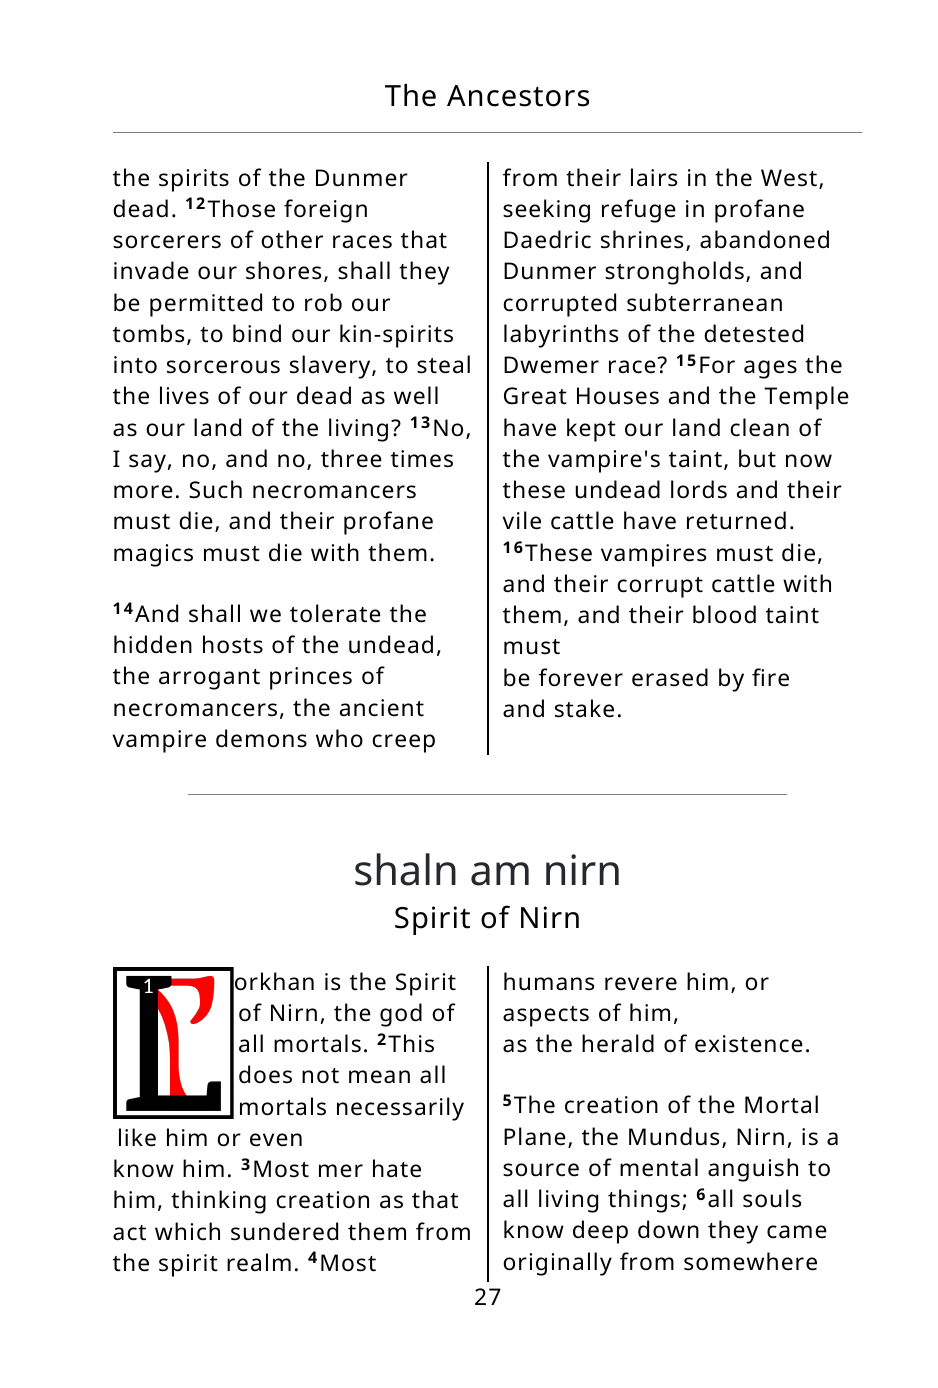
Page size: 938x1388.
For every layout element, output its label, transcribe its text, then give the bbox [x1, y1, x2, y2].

text 5The creation of the Mortal Plane, the Mundus, Nirn, is a source of mental anguish to all living things; 6all souls know deep down they came originally from somewhere [502, 1089, 862, 1277]
subtitle shaln am nirn [112, 841, 862, 897]
picture [113, 967, 234, 1119]
text all mortals. 2This [234, 1028, 472, 1059]
text of Nirn, the god of [234, 997, 472, 1028]
text Spirit of Nirn [112, 897, 862, 937]
text the spirits of the Dunmer dead. 12Those foreign sorcerers of other races that invade our shores, shall they be permitted to rob our tombs, to bind our kin-spirits into sorcerous slavery, to steal the lives of our dead as well as our land of the living? 13No, I say, no, and no, three times more. Such necromancers must die, and their profane magics must die with them. [112, 162, 472, 568]
text orkhan is the Spirit [112, 966, 472, 997]
text 14And shall we tolerate the hidden hosts of the undead, the arrogant princes of necromancers, the ancient vampire demons who creep [112, 598, 472, 754]
text know him. 3Most mer hate him, thinking creation as that act which sundered them from the spirit realm. 4Most [112, 1153, 472, 1278]
text does not mean all [234, 1059, 472, 1091]
text humans revere him, or aspects of him, as the herald of existence. [502, 966, 862, 1059]
text like him or even [112, 1122, 472, 1153]
text 16These vampires must die, and their corrupt cattle with them, and their blood taint must be forever erased by fire and stake. [502, 537, 862, 724]
text The Ancestors [112, 75, 862, 115]
text mortals necessarily [112, 1091, 472, 1122]
text from their lairs in the West, seeking refuge in profane Daedric shrines, abandoned Dunmer strongholds, and corrupted subterranean labyrinths of the detested Dwemer race? 15For ages the Great Houses and the Temple have kept our land clean of the vampire's taint, but now these undead lords and their vile cattle have returned. [502, 162, 862, 537]
